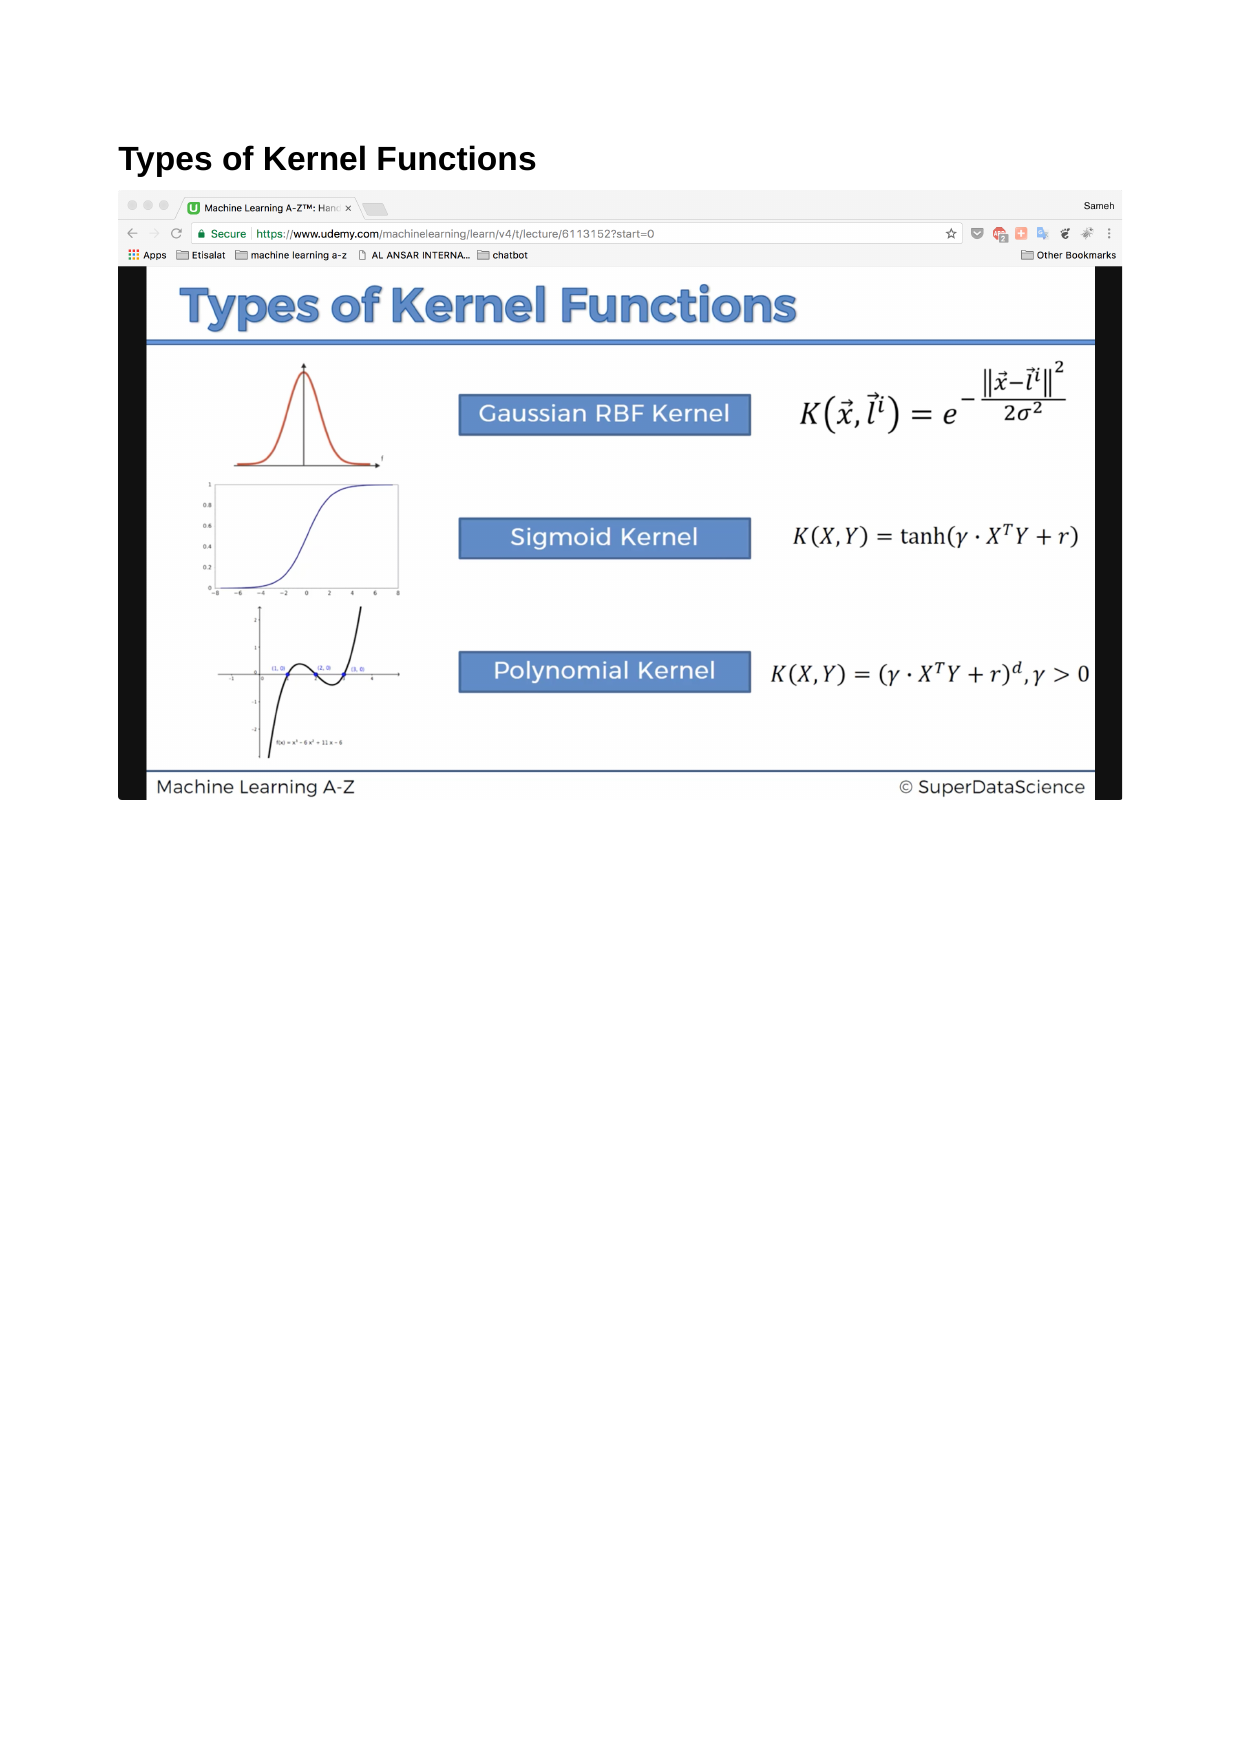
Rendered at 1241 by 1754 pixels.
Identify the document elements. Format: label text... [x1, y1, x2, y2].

subtitle Types of Kernel Functions [118, 139, 1122, 178]
picture [118, 190, 1123, 800]
